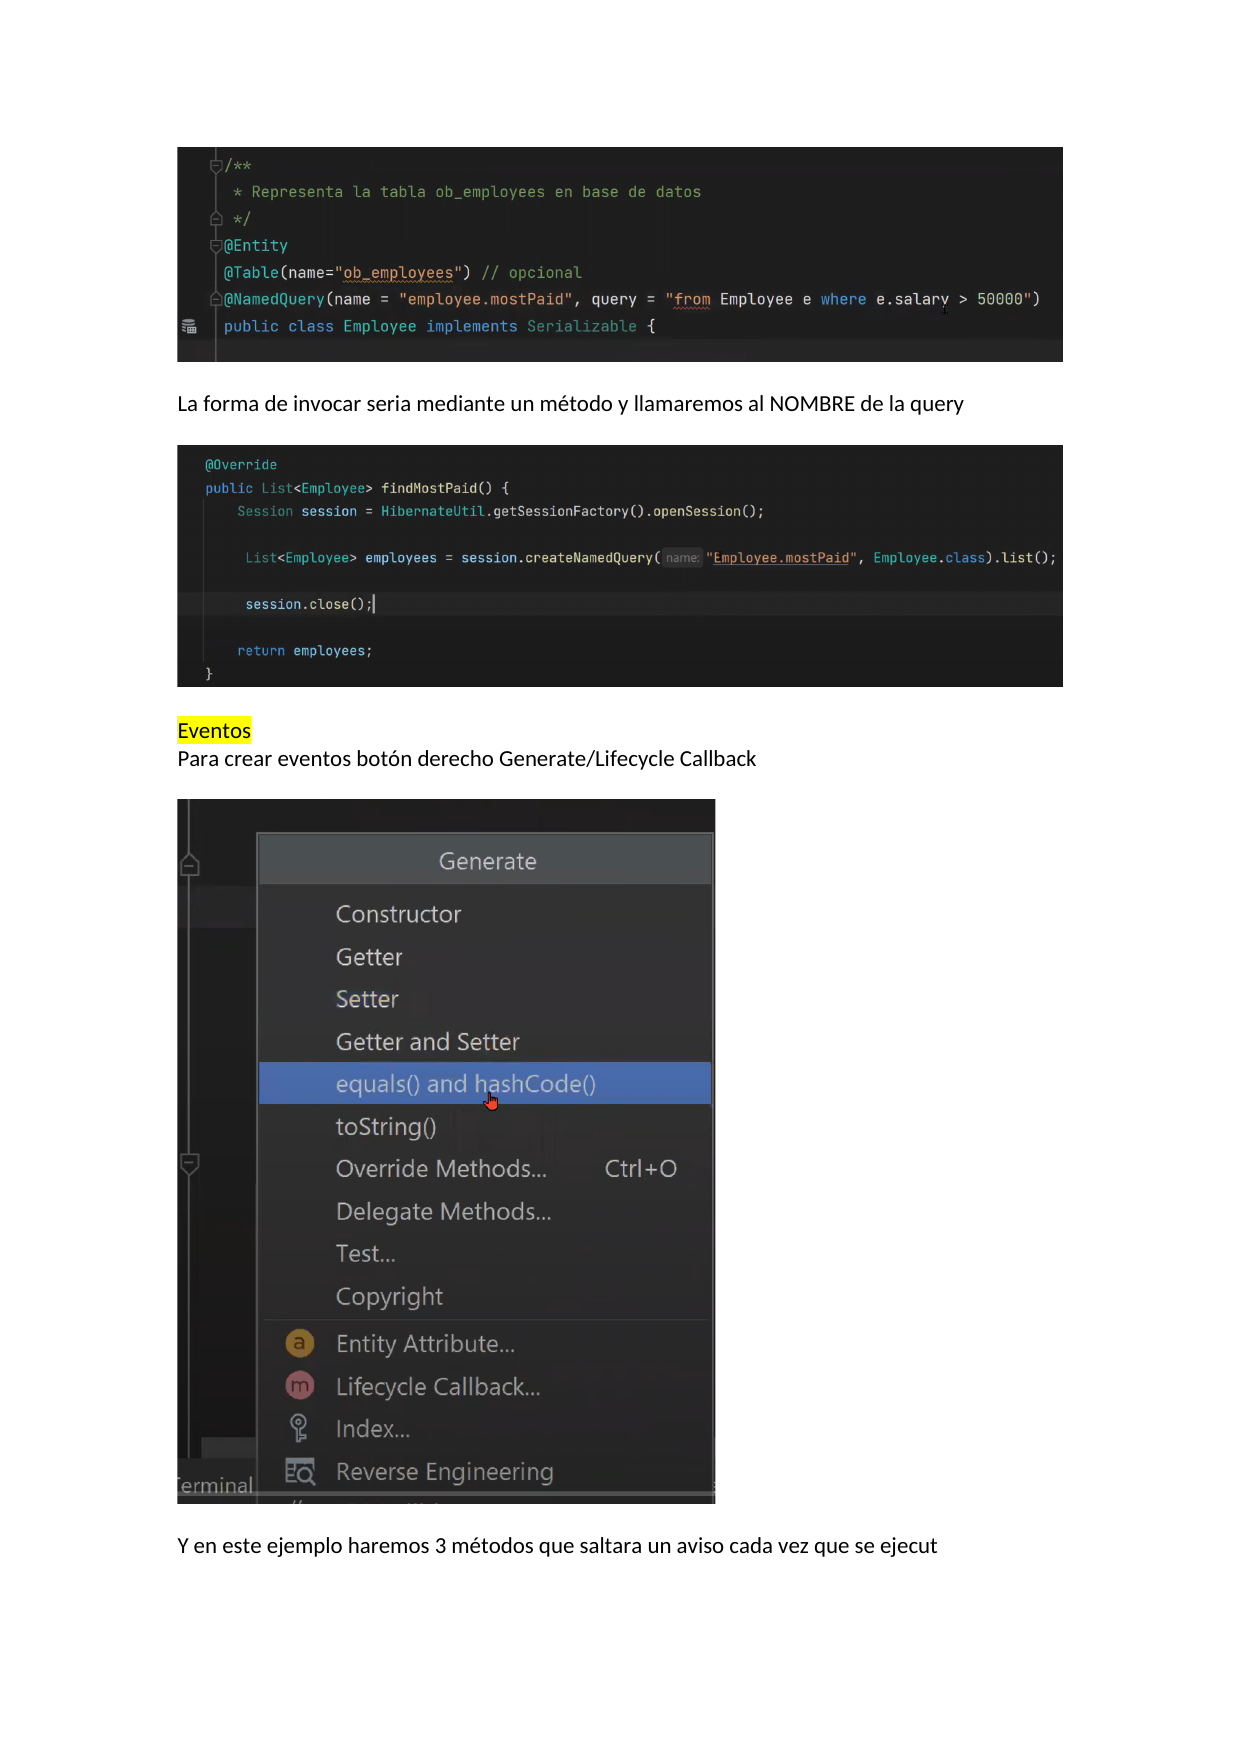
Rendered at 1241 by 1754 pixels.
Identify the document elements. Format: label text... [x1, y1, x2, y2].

text Para crear eventos botón derecho Generate/Lifecycle Callback [177, 744, 1063, 772]
picture [177, 445, 1063, 687]
text Eventos [177, 716, 1063, 744]
text Y en este ejemplo haremos 3 métodos que saltara un aviso cada vez que se ejecut [177, 1531, 1063, 1559]
picture [177, 799, 716, 1504]
text La forma de invocar seria mediante un método y llamaremos al NOMBRE de la query [177, 389, 1063, 417]
picture [177, 147, 1063, 362]
